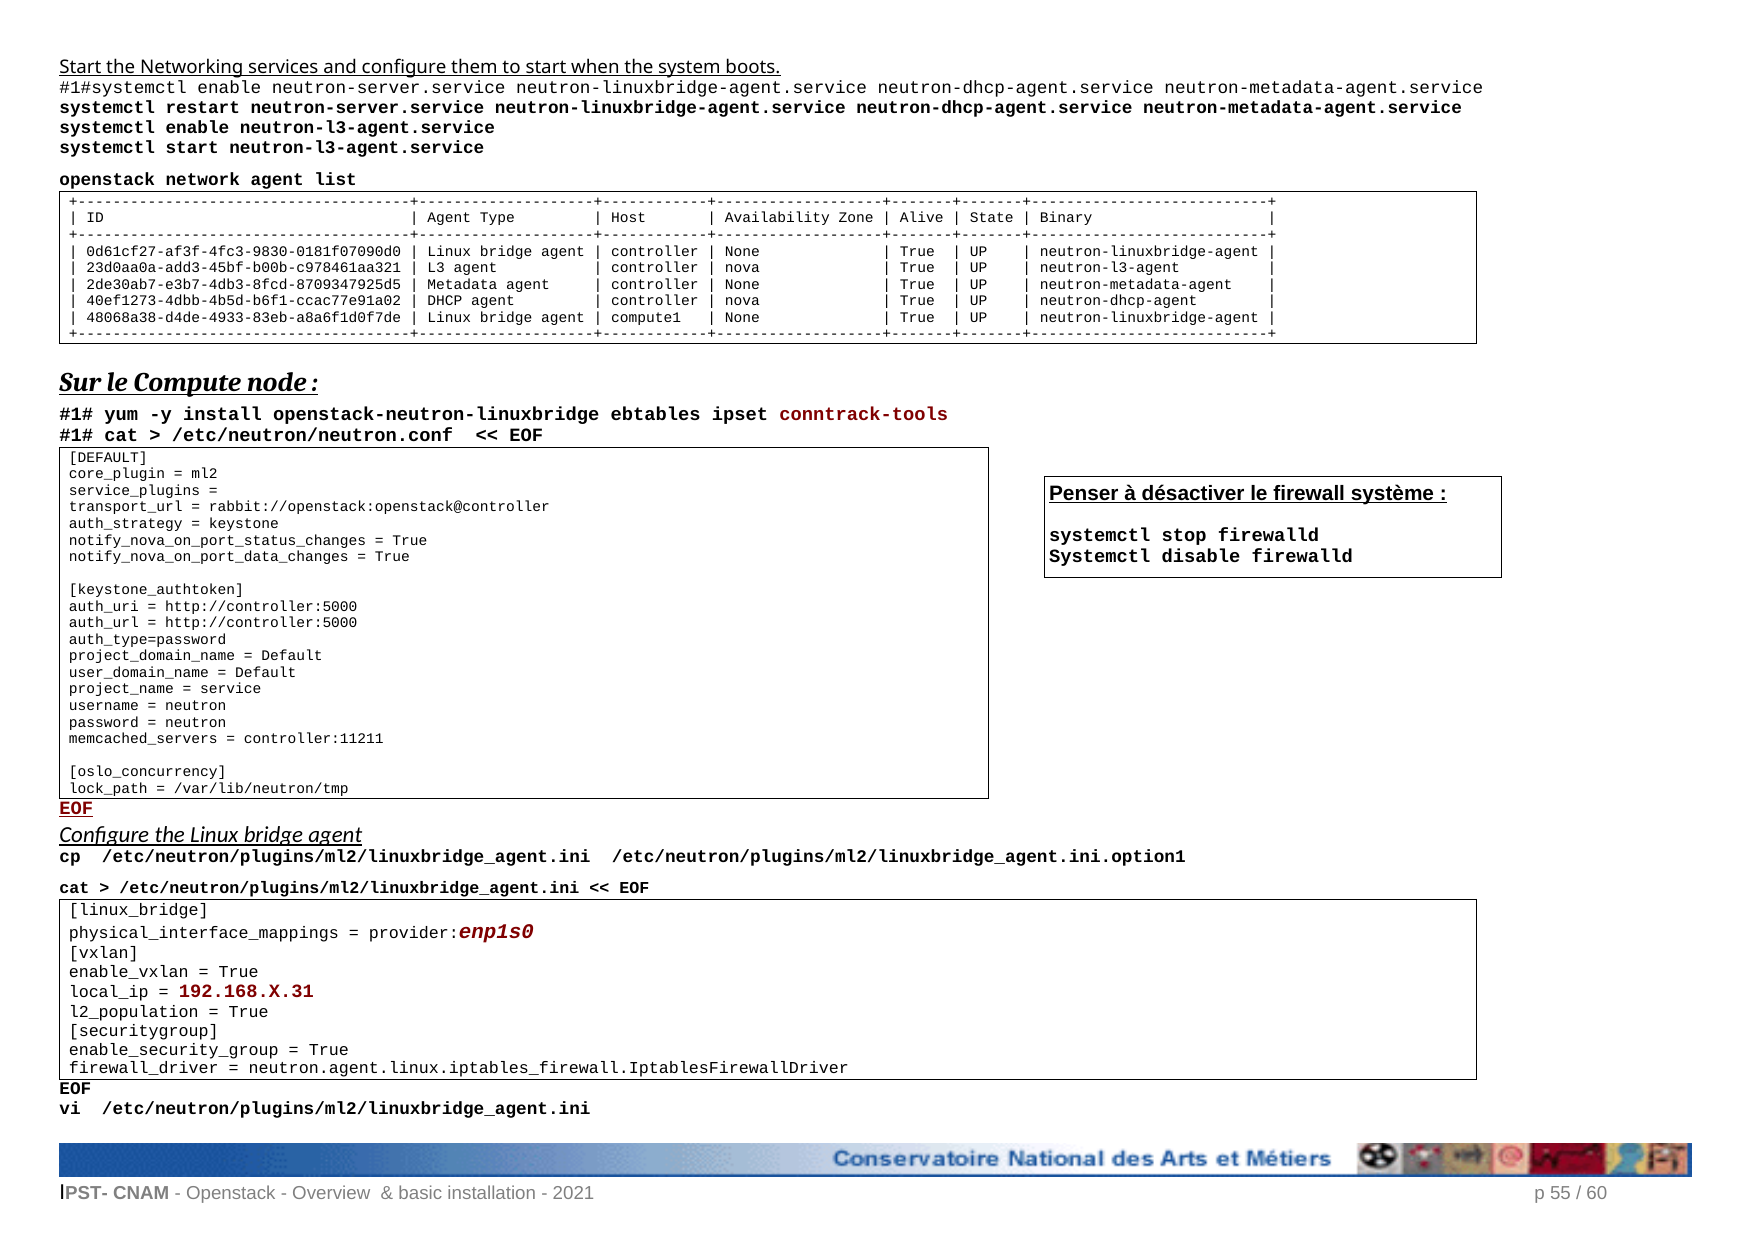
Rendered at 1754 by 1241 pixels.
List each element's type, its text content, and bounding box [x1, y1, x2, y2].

text +--------------------------------------+--------------------+------------+-------------------+-------+-------+---------------------------+ [60, 323, 1476, 343]
text | 2de30ab7-e3b7-4db3-8fcd-8709347925d5 | Metadata agent | controller | None | True | UP | neutron-metadata-agent | [60, 274, 1476, 290]
text #1# cat > /etc/neutron/neutron.conf << EOF [59, 426, 1695, 447]
text username = neutron [60, 695, 988, 712]
text [vxlan] [60, 941, 1476, 960]
text Configure the Linux bridge agent [59, 820, 1695, 848]
text password = neutron [60, 712, 988, 728]
text physical_interface_mappings = provider:enp1s0 [60, 918, 1476, 941]
text auth_uri = http://controller:5000 [60, 596, 988, 612]
text project_name = service [60, 679, 988, 695]
text systemctl restart neutron-server.service neutron-linuxbridge-agent.service neutron-dhcp-agent.service neutron-metadata-agent.service [59, 99, 1695, 119]
text systemctl start neutron-l3-agent.service [59, 139, 1695, 159]
text [securitygroup] [60, 1019, 1476, 1038]
text enable_vxlan = True [60, 960, 1476, 979]
text lock_path = /var/lib/neutron/tmp [60, 778, 988, 798]
text [oslo_concurrency] [60, 761, 988, 778]
text cat > /etc/neutron/plugins/ml2/linuxbridge_agent.ini << EOF [59, 880, 1695, 899]
text notify_nova_on_port_status_changes = True [60, 529, 988, 546]
text auth_type=password [60, 629, 988, 646]
text project_domain_name = Default [60, 646, 988, 662]
text vi /etc/neutron/plugins/ml2/linuxbridge_agent.ini [59, 1100, 1695, 1120]
text cp /etc/neutron/plugins/ml2/linuxbridge_agent.ini /etc/neutron/plugins/ml2/linuxbridge_agent.ini.option1 [59, 848, 1695, 868]
text [linux_bridge] [60, 900, 1476, 918]
text | 23d0aa0a-add3-45bf-b00b-c978461aa321 | L3 agent | controller | nova | True | UP | neutron-l3-agent | [60, 257, 1476, 274]
text #1#systemctl enable neutron-server.service neutron-linuxbridge-agent.service neutron-dhcp-agent.service neutron-metadata-agent.service [59, 79, 1695, 99]
text [keystone_authtoken] [60, 579, 988, 596]
text #1# yum -y install openstack-neutron-linuxbridge ebtables ipset conntrack-tools [59, 404, 1695, 426]
text openstack network agent list [59, 171, 1695, 191]
text memcached_servers = controller:11211 [60, 728, 988, 748]
text +--------------------------------------+--------------------+------------+-------------------+-------+-------+---------------------------+ [60, 192, 1476, 207]
text [DEFAULT] [60, 448, 988, 463]
text service_plugins = [60, 480, 988, 496]
text | 0d61cf27-af3f-4fc3-9830-0181f07090d0 | Linux bridge agent | controller | None | True | UP | neutron-linuxbridge-agent | [60, 241, 1476, 257]
text EOF [59, 799, 1695, 820]
text Start the Networking services and configure them to start when the system boots. [59, 53, 1695, 79]
text | 40ef1273-4dbb-4b5d-b6f1-ccac77e91a02 | DHCP agent | controller | nova | True | UP | neutron-dhcp-agent | [60, 290, 1476, 307]
text firewall_driver = neutron.agent.linux.iptables_firewall.IptablesFirewallDriver [60, 1057, 1476, 1079]
text +--------------------------------------+--------------------+------------+-------------------+-------+-------+---------------------------+ [60, 224, 1476, 241]
text enable_security_group = True [60, 1038, 1476, 1057]
text auth_strategy = keystone [60, 513, 988, 529]
text transport_url = rabbit://openstack:openstack@controller [60, 496, 988, 513]
text l2_population = True [60, 1000, 1476, 1019]
text EOF [59, 1080, 1695, 1100]
text systemctl enable neutron-l3-agent.service [59, 119, 1695, 139]
text core_plugin = ml2 [60, 463, 988, 480]
text local_ip = 192.168.X.31 [60, 979, 1476, 1000]
text user_domain_name = Default [60, 662, 988, 679]
text | 48068a38-d4de-4933-83eb-a8a6f1d0f7de | Linux bridge agent | compute1 | None | True | UP | neutron-linuxbridge-agent | [60, 307, 1476, 323]
text notify_nova_on_port_data_changes = True [60, 546, 988, 566]
text | ID | Agent Type | Host | Availability Zone | Alive | State | Binary | [60, 207, 1476, 224]
subtitle Sur le Compute node : [59, 367, 1695, 398]
text auth_url = http://controller:5000 [60, 612, 988, 629]
